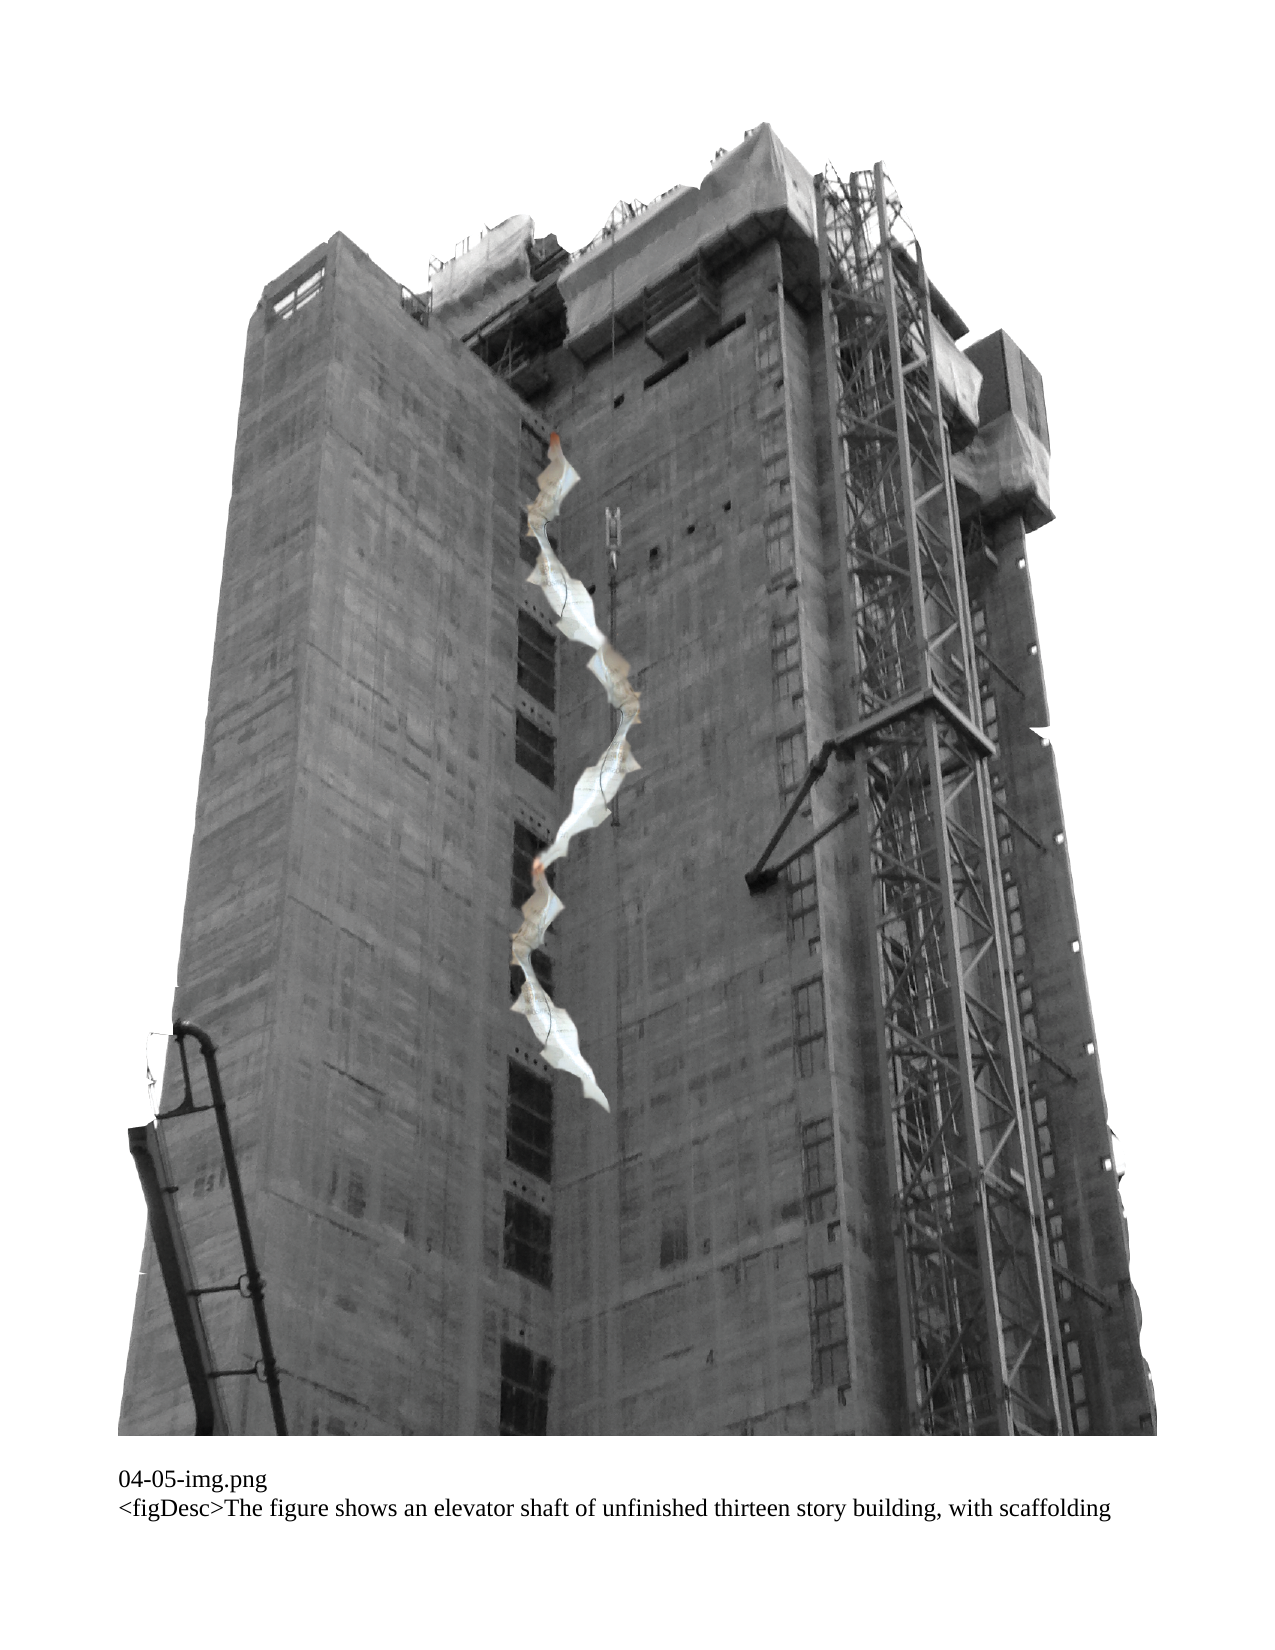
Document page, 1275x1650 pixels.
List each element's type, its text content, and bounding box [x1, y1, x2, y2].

text <figDesc>The figure shows an elevator shaft of unfinished thirteen story building, with scaffolding [118, 1493, 1157, 1522]
text 04-05-img.png [118, 1464, 1157, 1493]
picture [118, 118, 1157, 1436]
